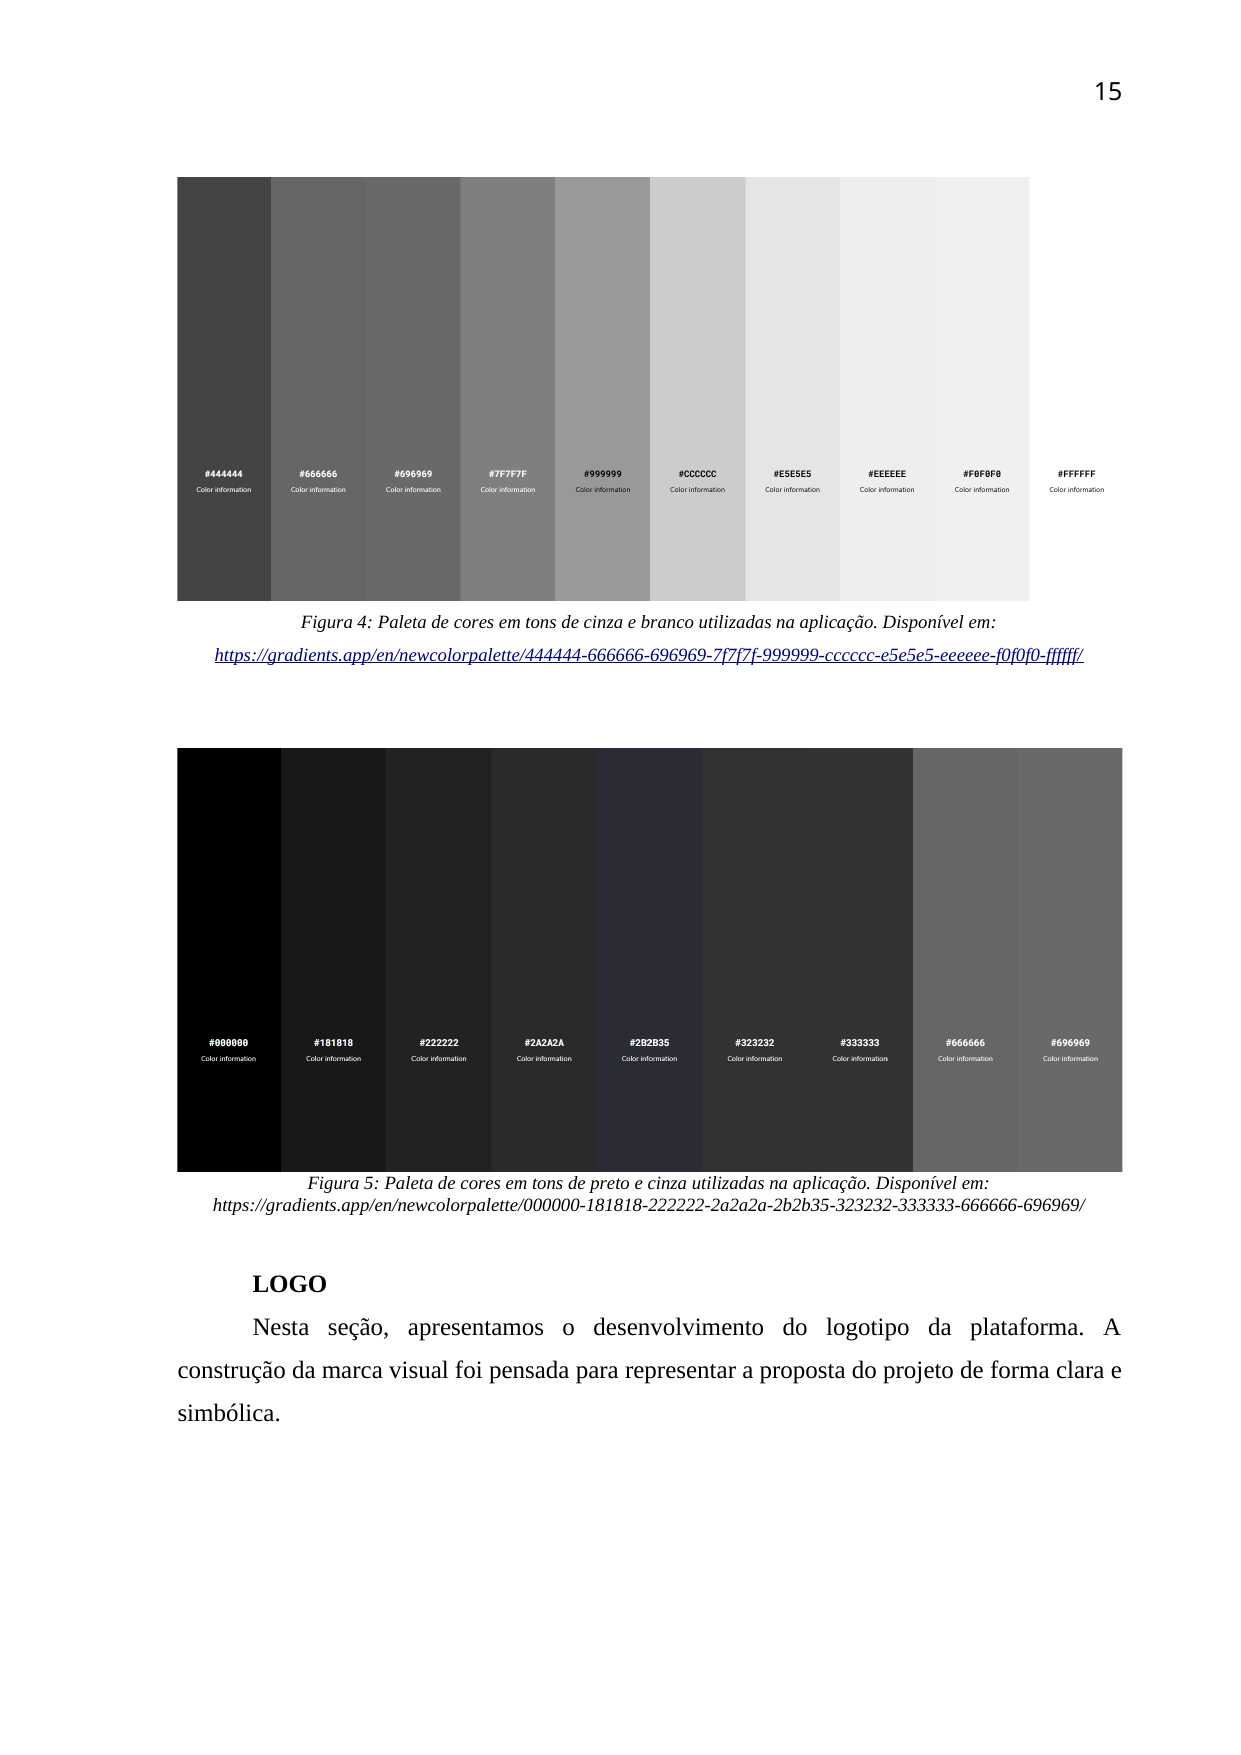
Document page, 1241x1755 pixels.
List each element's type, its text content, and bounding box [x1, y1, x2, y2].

text Figura 4: Paleta de cores em tons de cinza e branco utilizadas na aplicação. Disponível em: https://gradients.app/en/newcolorpalette/444444-666666-696969-7f7f7f-999999-cccccc-e5e5e5-eeeeee-f0f0f0-ffffff/ [177, 601, 1122, 665]
text Figura 5: Paleta de cores em tons de preto e cinza utilizadas na aplicação. Disponível em: https://gradients.app/en/newcolorpalette/000000-181818-222222-2a2a2a-2b2b35-323232-333333-666666-696969/ [177, 1172, 1122, 1215]
text Nesta seção, apresentamos o desenvolvimento do logotipo da plataforma. A construção da marca visual foi pensada para representar a proposta do projeto de forma clara e simbólica. [177, 1312, 1122, 1427]
subtitle LOGO [252, 1269, 1122, 1298]
